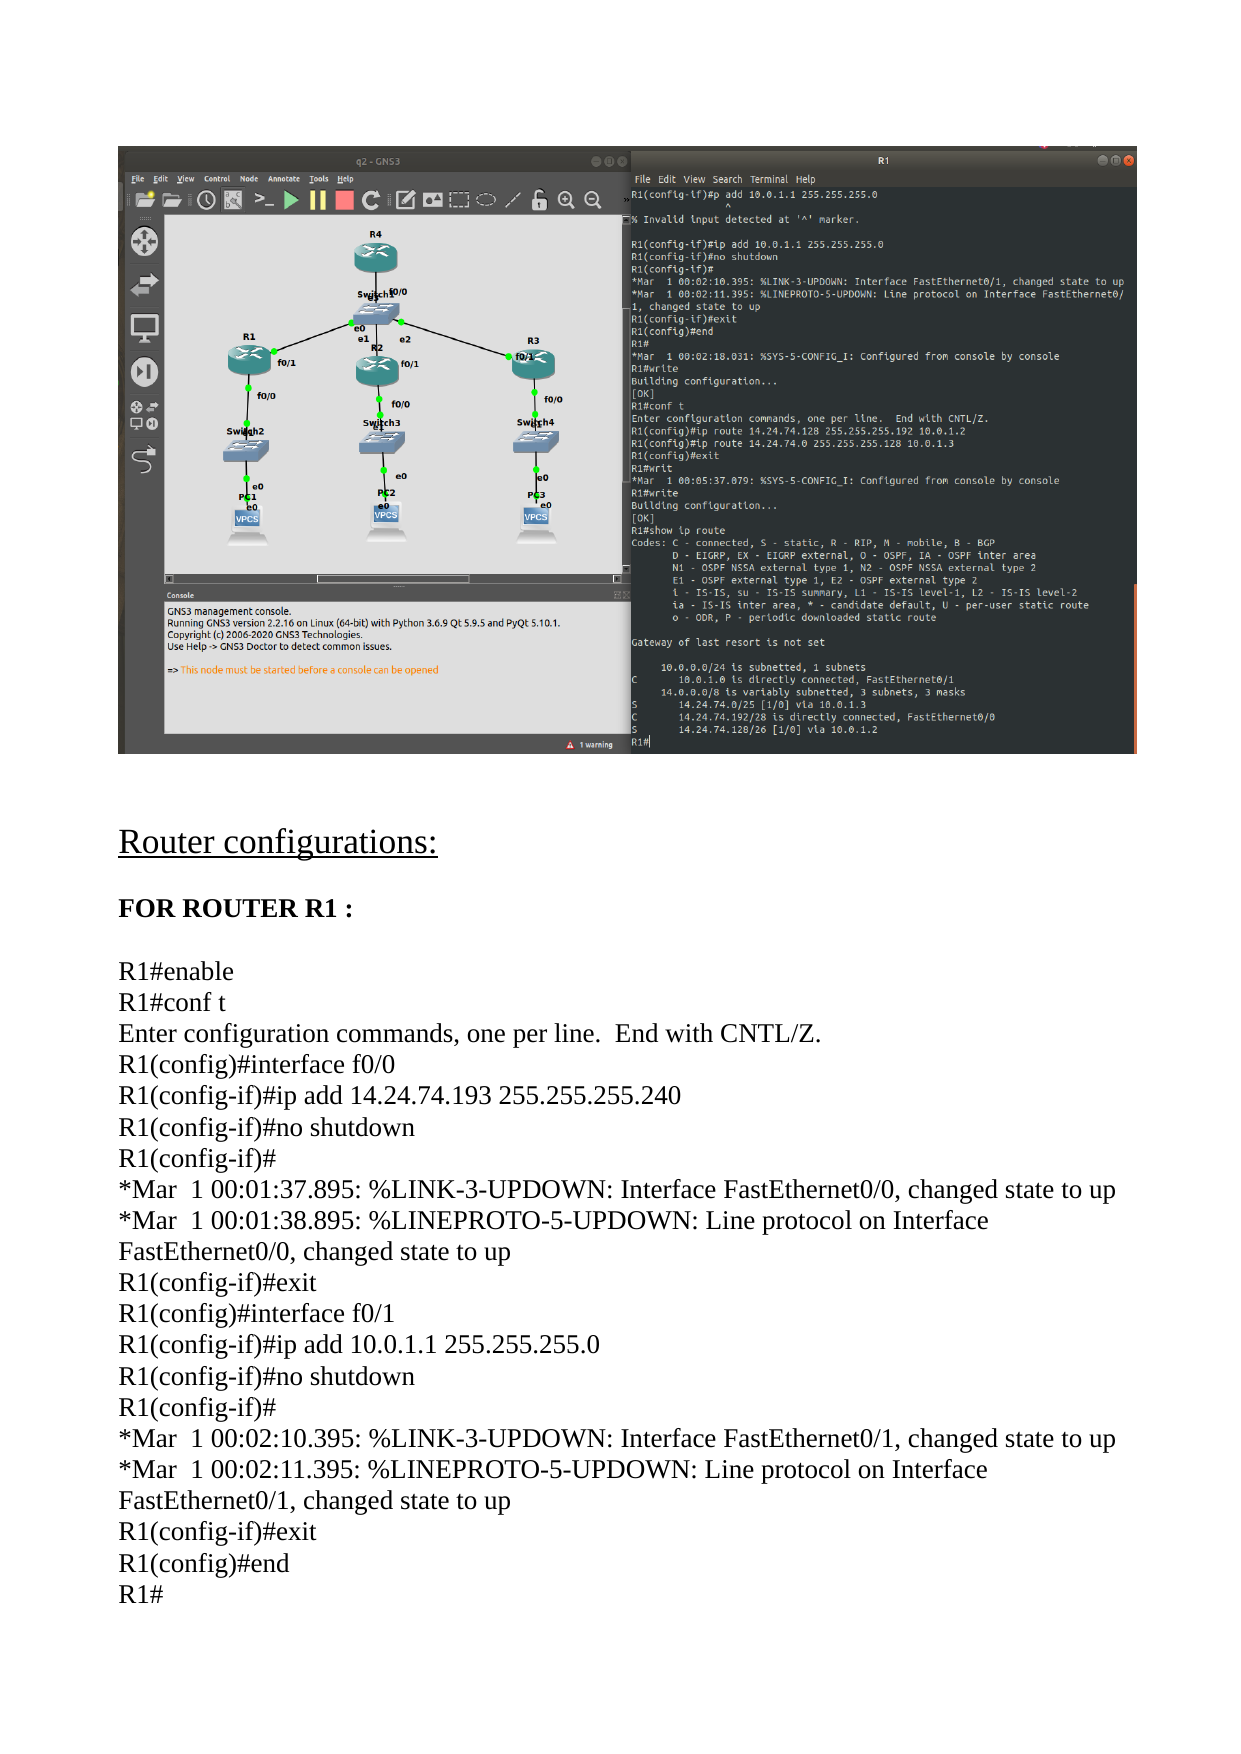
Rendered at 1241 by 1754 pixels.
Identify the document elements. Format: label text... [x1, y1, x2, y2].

text R1(config)#interface f0/1 [118, 1297, 1122, 1329]
text R1(config-if)#no shutdown [118, 1111, 1122, 1142]
text R1(config-if)# [118, 1391, 1122, 1422]
picture [118, 146, 1137, 754]
text R1(config-if)#exit [118, 1516, 1122, 1547]
text R1#conf t [118, 986, 1122, 1017]
text R1(config)#end [118, 1547, 1122, 1578]
text R1(config-if)#ip add 10.0.1.1 255.255.255.0 [118, 1329, 1122, 1360]
text R1#enable [118, 955, 1122, 986]
text Enter configuration commands, one per line. End with CNTL/Z. [118, 1017, 1122, 1048]
text Router configurations: [118, 821, 1122, 861]
text R1(config-if)#no shutdown [118, 1360, 1122, 1391]
text R1(config-if)#ip add 14.24.74.193 255.255.255.240 [118, 1079, 1122, 1111]
text *Mar 1 00:02:10.395: %LINK-3-UPDOWN: Interface FastEthernet0/1, changed state to up [118, 1422, 1122, 1453]
text R1(config-if)# [118, 1142, 1122, 1173]
text R1(config)#interface f0/0 [118, 1048, 1122, 1079]
text R1(config-if)#exit [118, 1266, 1122, 1297]
text R1# [118, 1578, 1122, 1609]
text *Mar 1 00:02:11.395: %LINEPROTO-5-UPDOWN: Line protocol on Interface FastEthernet0/1, changed state to up [118, 1453, 1122, 1516]
text *Mar 1 00:01:38.895: %LINEPROTO-5-UPDOWN: Line protocol on Interface FastEthernet0/0, changed state to up [118, 1204, 1122, 1266]
text *Mar 1 00:01:37.895: %LINK-3-UPDOWN: Interface FastEthernet0/0, changed state to up [118, 1173, 1122, 1204]
text FOR ROUTER R1 : [118, 893, 1122, 924]
